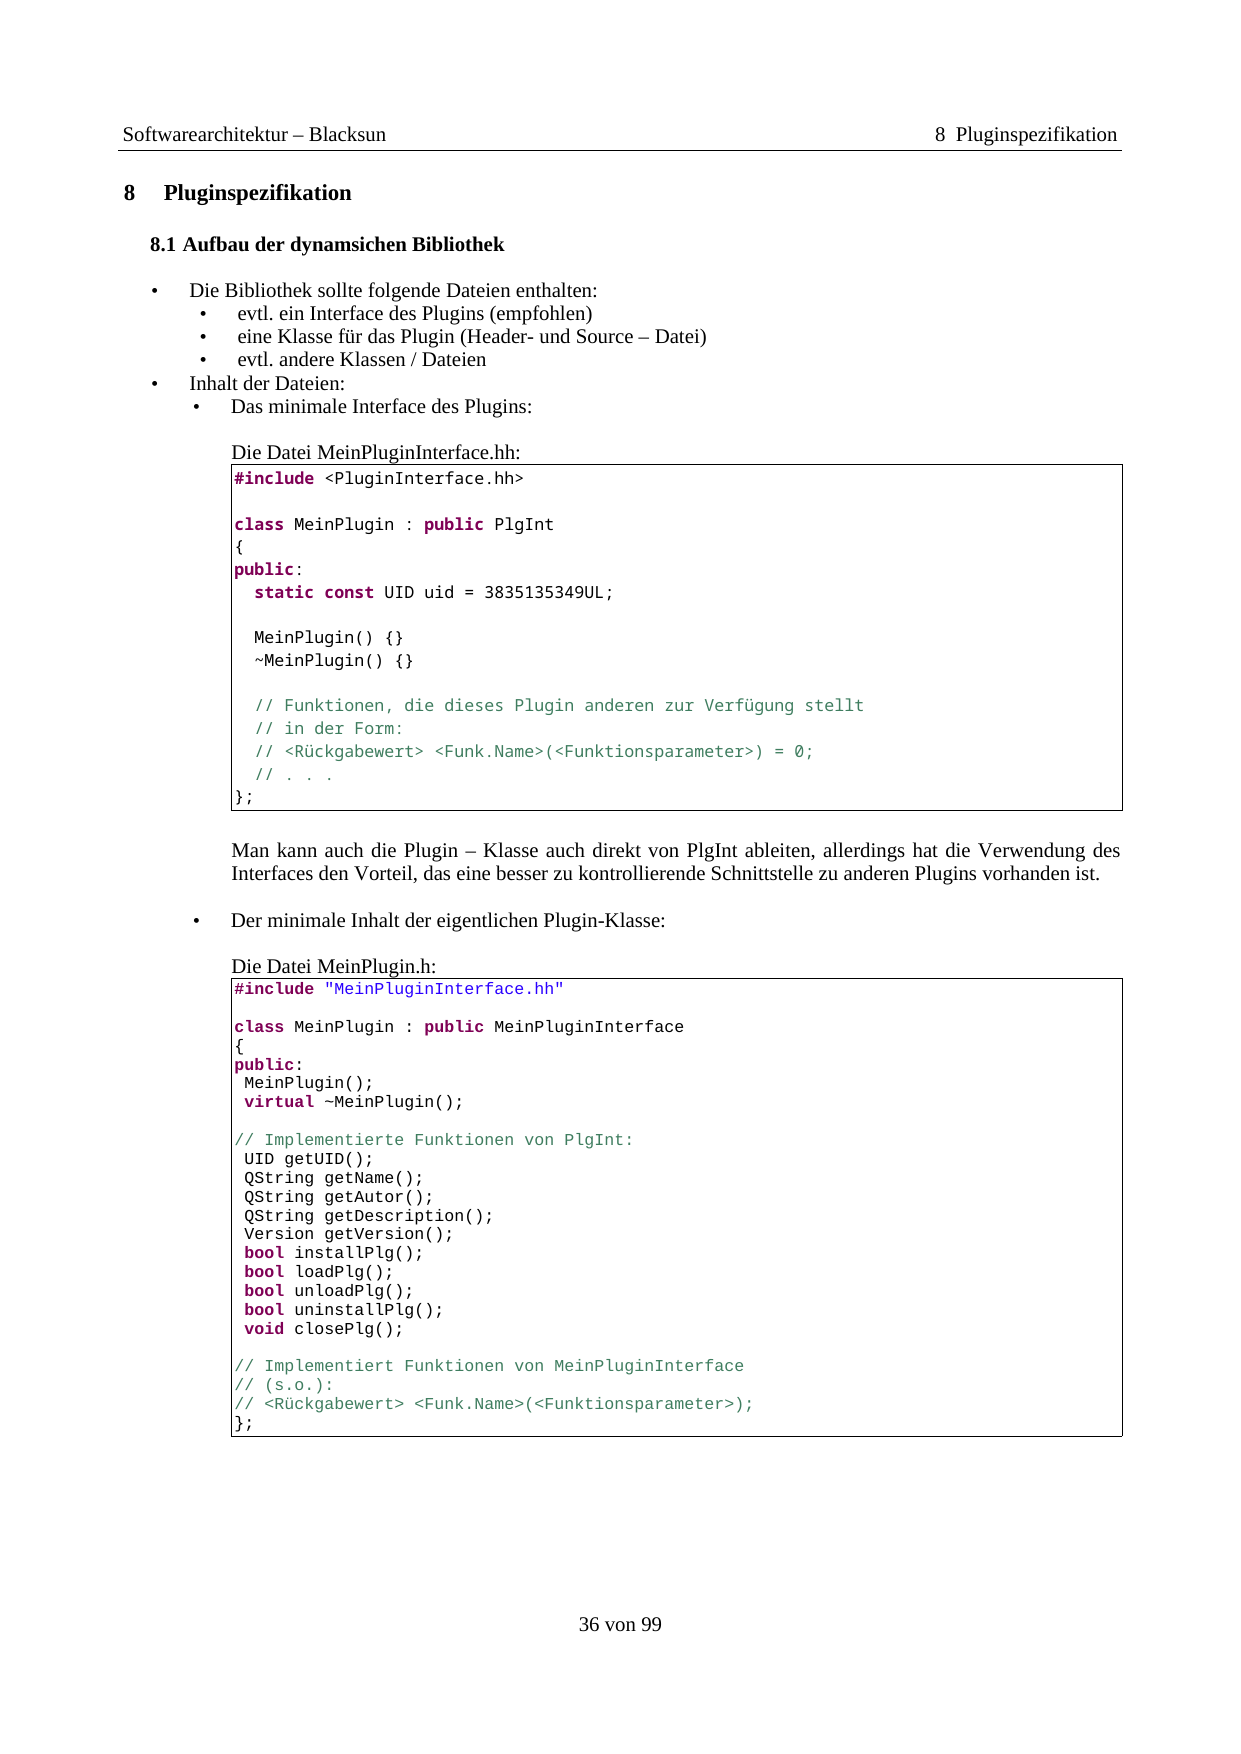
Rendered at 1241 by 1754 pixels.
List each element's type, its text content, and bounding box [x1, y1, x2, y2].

text Man kann auch die Plugin – Klasse auch direkt von PlgInt ableiten, allerdings hat die Verwendung des Interfaces den Vorteil, das eine besser zu kontrollierende Schnittstelle zu anderen Plugins vorhanden ist. [231, 839, 1122, 885]
text Die Datei MeinPluginInterface.hh: [231, 441, 1122, 464]
text // <Rückgabewert> <Funk.Name>(<Funktionsparameter>); [232, 1393, 1122, 1411]
text // (s.o.): [232, 1374, 1122, 1393]
text }; [232, 1411, 1122, 1436]
list evtl. ein Interface des Plugins (empfohlen) [200, 302, 1122, 325]
list Inhalt der Dateien: [151, 371, 1122, 394]
list evtl. andere Klassen / Dateien [200, 348, 1122, 371]
subtitle Aufbau der dynamsichen Bibliothek [145, 233, 1122, 256]
subtitle Pluginspezifikation [118, 179, 1122, 205]
text #include "MeinPluginInterface.hh" class MeinPlugin : public MeinPluginInterface { public: MeinPlugin(); virtual ~MeinPlugin(); // Implementierte Funktionen von PlgInt: UID getUID(); QString getName(); QString getAutor(); QString getDescription(); Version getVersion(); bool installPlg(); bool loadPlg(); bool unloadPlg(); bool uninstallPlg(); void closePlg(); [232, 979, 1122, 1339]
text // Implementiert Funktionen von MeinPluginInterface [232, 1355, 1122, 1374]
list eine Klasse für das Plugin (Header- und Source – Datei) [200, 325, 1122, 348]
list Der minimale Inhalt der eigentlichen Plugin-Klasse: [193, 908, 1122, 932]
text #include <PluginInterface.hh> class MeinPlugin : public PlgInt { public: static const UID uid = 3835135349UL; MeinPlugin() {} ~MeinPlugin() {} // Funktionen, die dieses Plugin anderen zur Verfügung stellt // in der Form: // <Rückgabewert> <Funk.Name>(<Funktionsparameter>) = 0; // . . . }; [232, 465, 1122, 810]
list Das minimale Interface des Plugins: [193, 394, 1122, 418]
list Die Bibliothek sollte folgende Dateien enthalten: [151, 279, 1122, 302]
text Die Datei MeinPlugin.h: [231, 955, 1122, 978]
